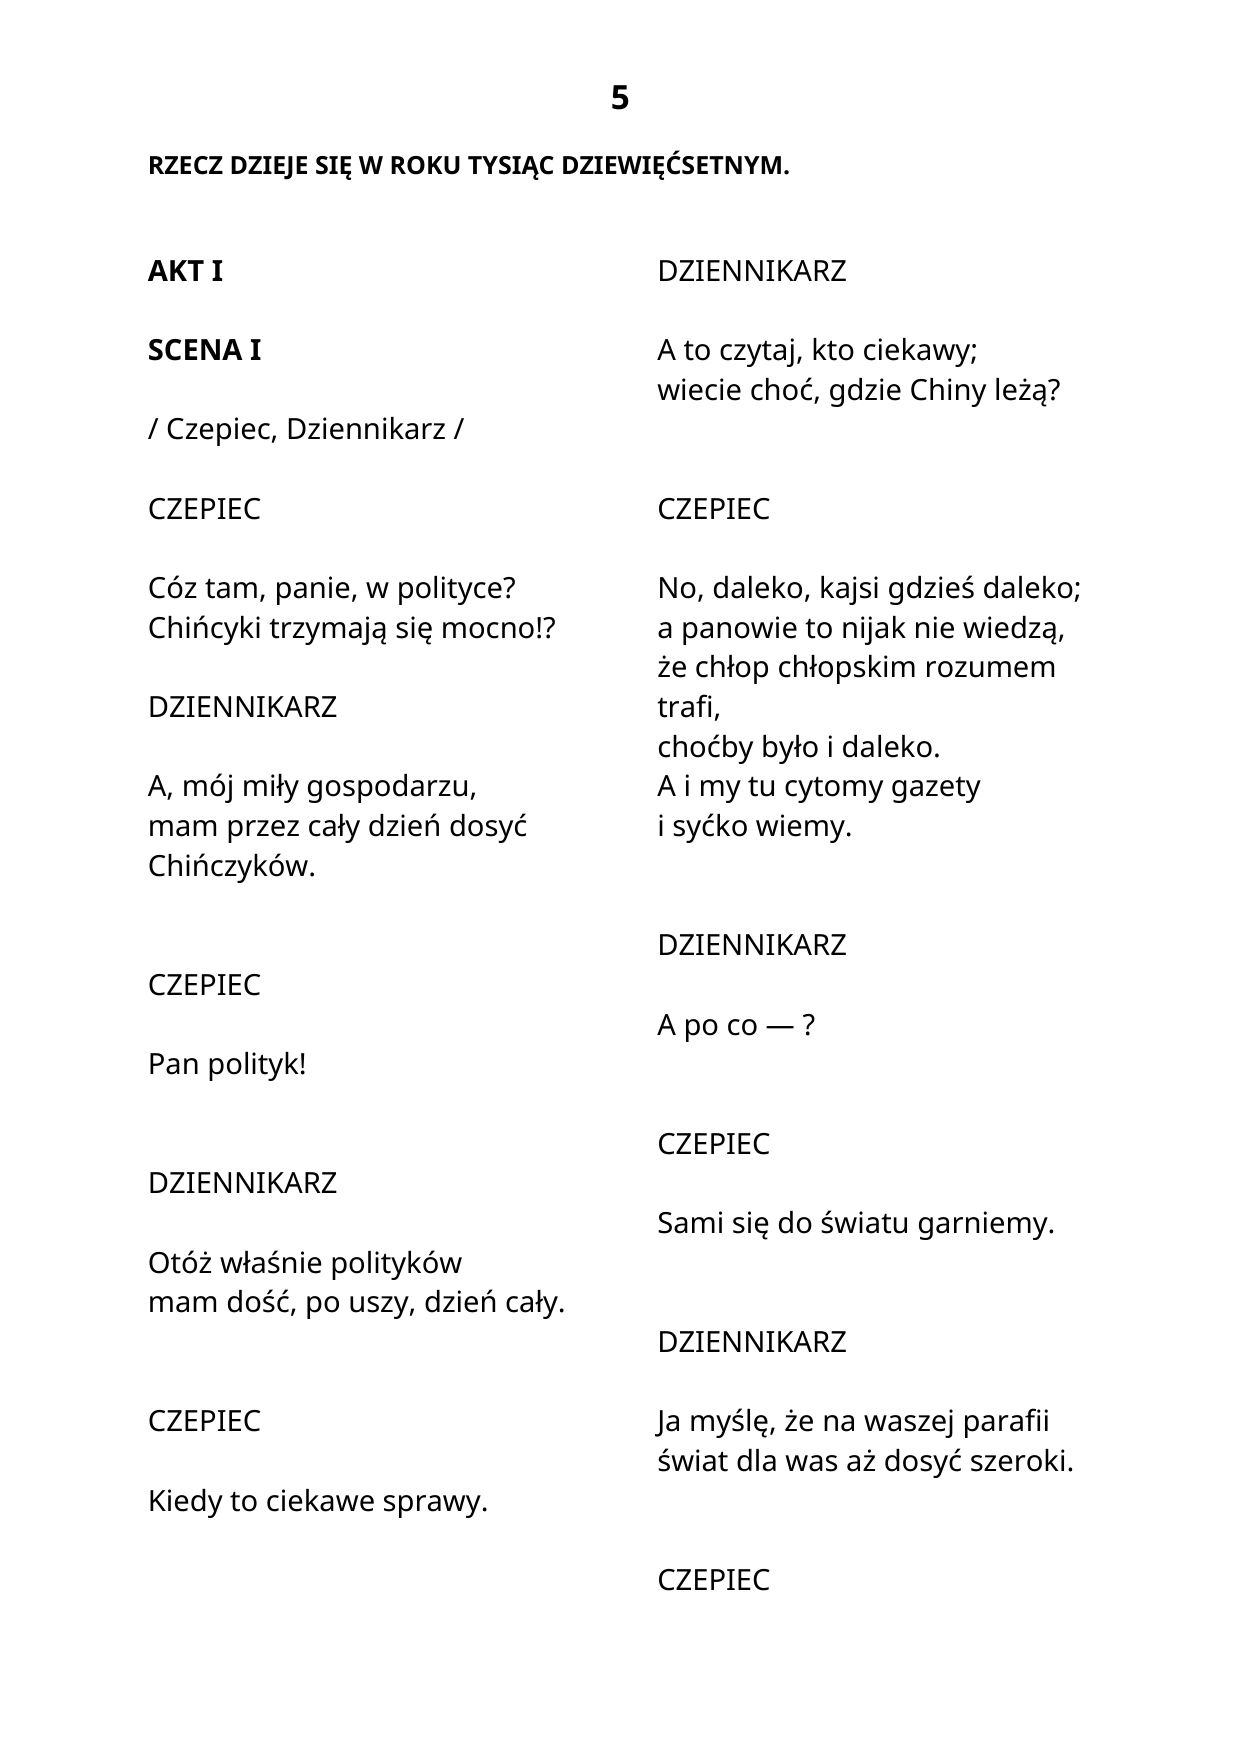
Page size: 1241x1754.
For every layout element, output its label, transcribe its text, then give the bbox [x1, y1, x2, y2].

text RZECZ DZIEJE SIĘ W ROKU TYSIĄC DZIEWIĘĆSETNYM. [148, 148, 1093, 182]
text mam dość, po uszy, dzień cały. [148, 1282, 583, 1321]
text CZEPIEC [657, 1559, 1093, 1599]
text CZEPIEC [148, 1401, 583, 1440]
text wiecie choć, gdzie Chiny leżą? [657, 369, 1093, 408]
text DZIENNIKARZ [657, 924, 1093, 964]
text DZIENNIKARZ [148, 686, 583, 726]
text Otóż właśnie polityków [148, 1242, 583, 1282]
text że chłop chłopskim rozumem trafi, [657, 647, 1093, 726]
text A to czytaj, kto ciekawy; [657, 329, 1093, 369]
text SCENA I [148, 329, 583, 369]
text A po co — ? [657, 1004, 1093, 1043]
text DZIENNIKARZ [657, 1321, 1093, 1361]
text A i my tu cytomy gazety [657, 766, 1093, 805]
text Ja myślę, że na waszej parafii [657, 1401, 1093, 1440]
text mam przez cały dzień dosyć Chińczyków. [148, 805, 583, 885]
text A, mój miły gospodarzu, [148, 766, 583, 805]
text CZEPIEC [657, 488, 1093, 528]
text a panowie to nijak nie wiedzą, [657, 607, 1093, 647]
text No, daleko, kajsi gdzieś daleko; [657, 567, 1093, 607]
text AKT I [148, 250, 583, 289]
text DZIENNIKARZ [148, 1163, 583, 1202]
text Cóz tam, panie, w polityce? [148, 567, 583, 607]
text Pan polityk! [148, 1043, 583, 1083]
text DZIENNIKARZ [657, 250, 1093, 289]
text Sami się do światu garniemy. [657, 1202, 1093, 1242]
text Chińcyki trzymają się mocno!? [148, 607, 583, 647]
text / Czepiec, Dziennikarz / [148, 408, 583, 448]
text CZEPIEC [148, 964, 583, 1004]
text choćby było i daleko. [657, 726, 1093, 766]
text Kiedy to ciekawe sprawy. [148, 1480, 583, 1520]
text i syćko wiemy. [657, 805, 1093, 845]
text CZEPIEC [657, 1123, 1093, 1163]
text świat dla was aż dosyć szeroki. [657, 1440, 1093, 1480]
text CZEPIEC [148, 488, 583, 528]
